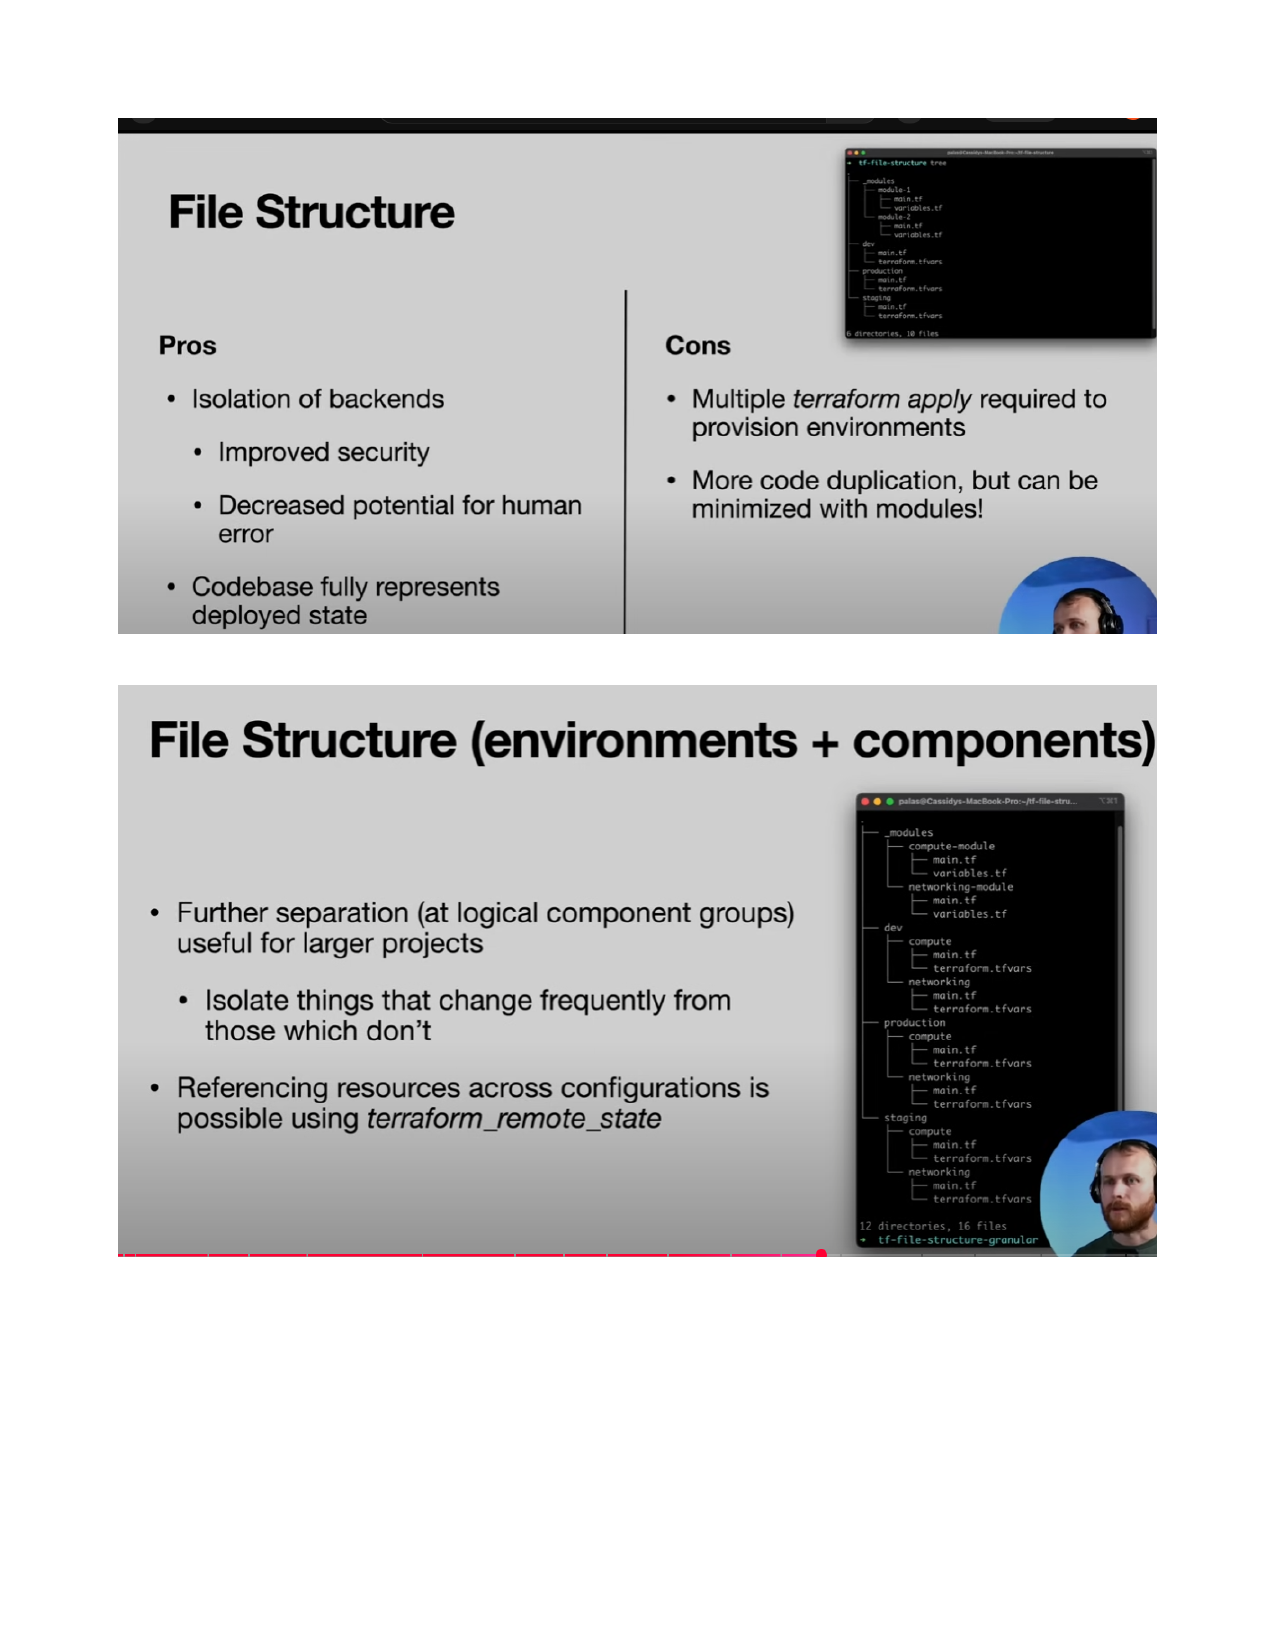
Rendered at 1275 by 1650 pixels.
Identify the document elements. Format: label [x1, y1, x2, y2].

picture [118, 685, 1157, 1257]
picture [118, 118, 1157, 634]
